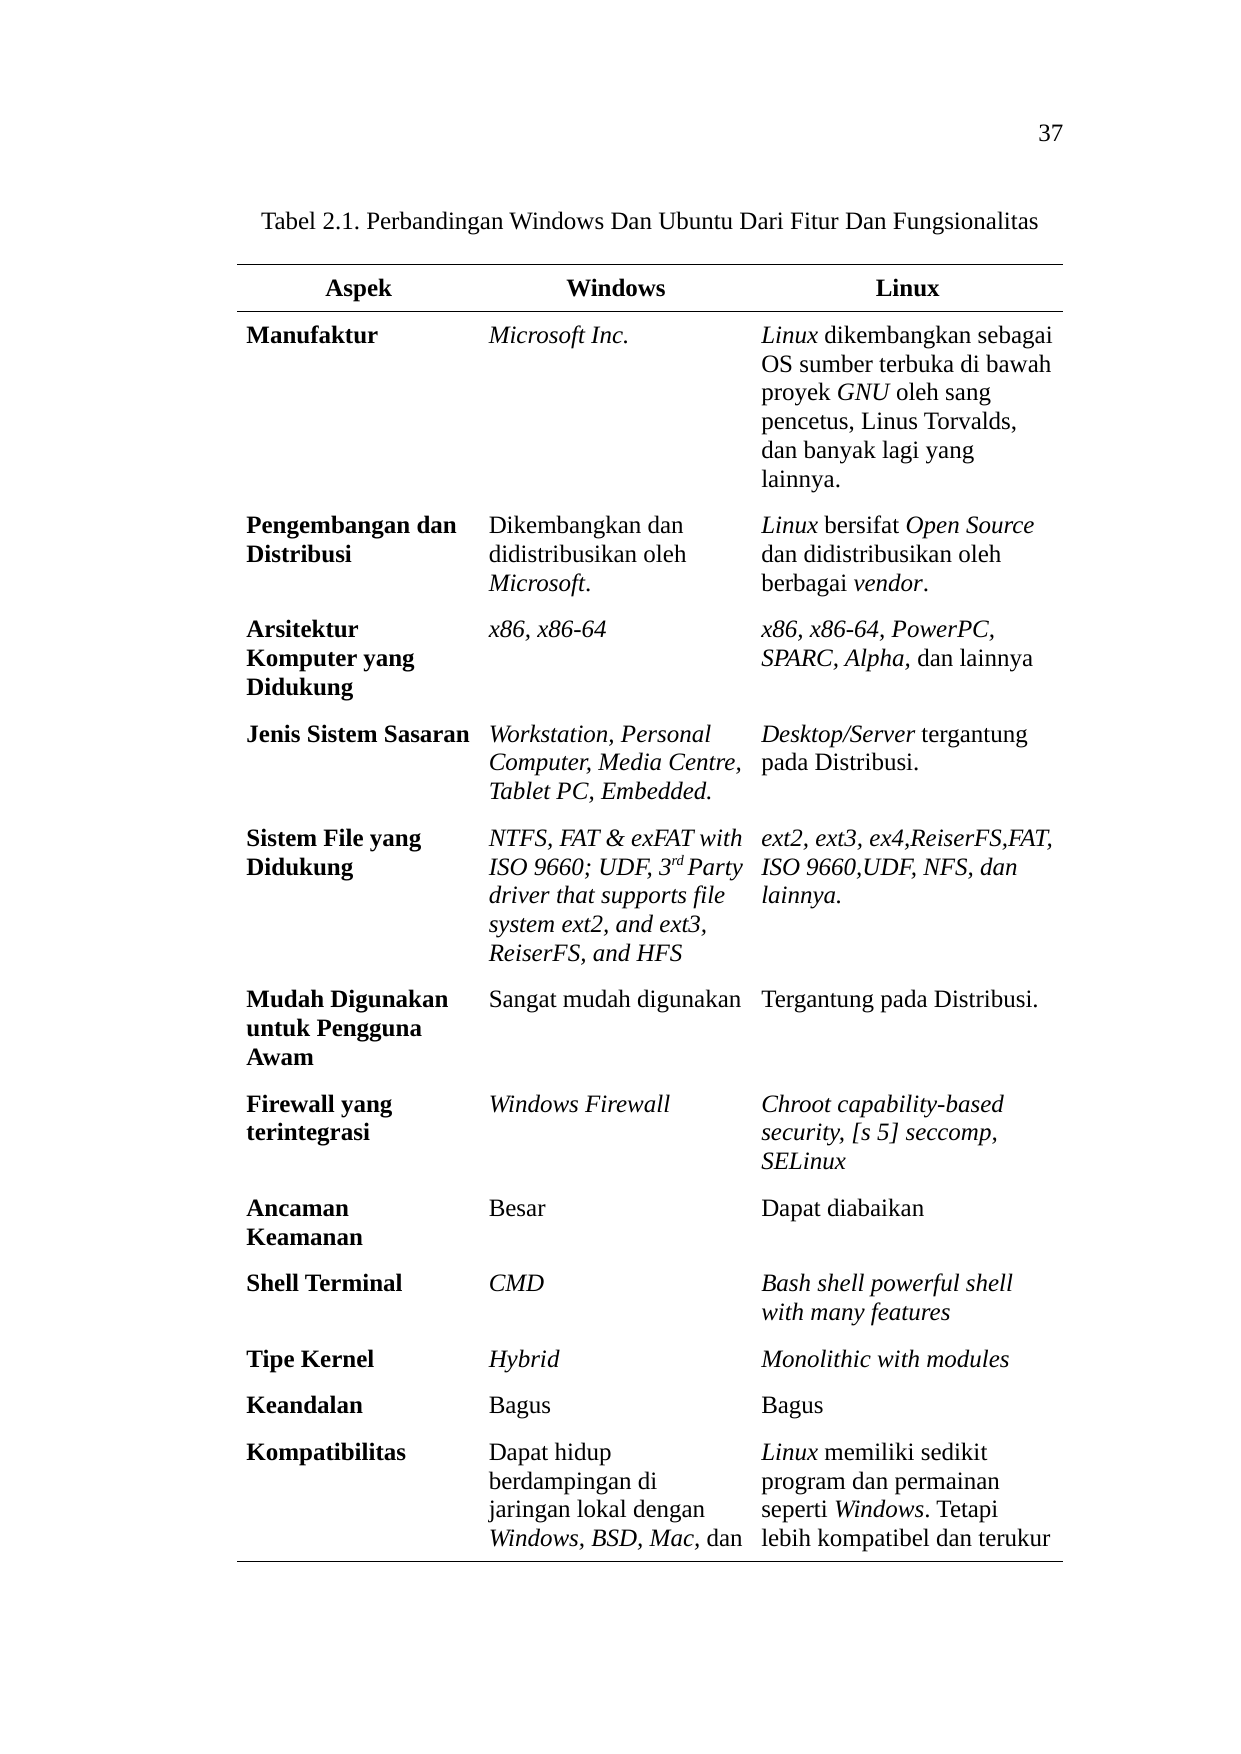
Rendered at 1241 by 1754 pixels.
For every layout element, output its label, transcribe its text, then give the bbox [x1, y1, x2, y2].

text Tabel 2.1. Perbandingan Windows dan Ubuntu dari fitur dan fungsionalitas [236, 206, 1063, 235]
table_cell Linux dikembangkan sebagai OS sumber terbuka di bawah proyek GNU oleh sang pencetus, Linus Torvalds, dan banyak lagi yang lainnya. [752, 312, 1063, 501]
table_cell x86, x86-64, PowerPC, SPARC, Alpha, dan lainnya [752, 606, 1063, 710]
table_cell Kompatibilitas [237, 1428, 479, 1561]
table_cell Tergantung pada Distribusi. [752, 976, 1063, 1080]
table_cell Linux bersifat Open Source dan didistribusikan oleh berbagai vendor. [752, 501, 1063, 606]
table_cell Windows Firewall [480, 1080, 752, 1184]
table_cell Mudah Digunakan untuk Pengguna Awam [237, 976, 479, 1080]
table_cell CMD [480, 1259, 752, 1335]
table_cell Microsoft Inc. [480, 312, 752, 501]
table_cell Chroot capability-based security, [s 5] seccomp, SELinux [752, 1080, 1063, 1184]
table_cell ext2, ext3, ex4,ReiserFS,FAT, ISO 9660,UDF, NFS, dan lainnya. [752, 814, 1063, 976]
table_cell Dikembangkan dan didistribusikan oleh Microsoft. [480, 501, 752, 606]
table_cell Tipe Kernel [237, 1335, 479, 1381]
table_cell Firewall yang terintegrasi [237, 1080, 479, 1184]
table_cell Linux memiliki sedikit program dan permainan seperti Windows. Tetapi lebih kompatibel dan terukur [752, 1428, 1063, 1561]
table_header Linux [752, 265, 1063, 311]
table_cell Arsitektur Komputer yang Didukung [237, 606, 479, 710]
table_cell Pengembangan dan Distribusi [237, 501, 479, 606]
table_cell Jenis Sistem Sasaran [237, 710, 479, 814]
table_cell Desktop/Server tergantung pada Distribusi. [752, 710, 1063, 814]
table_cell Sangat mudah digunakan [480, 976, 752, 1080]
table_cell Bagus [480, 1381, 752, 1428]
table_cell Bash shell powerful shell with many features [752, 1259, 1063, 1335]
table_cell Besar [480, 1184, 752, 1259]
table_cell Dapat diabaikan [752, 1184, 1063, 1259]
table_cell Shell Terminal [237, 1259, 479, 1335]
table_cell Ancaman Keamanan [237, 1184, 479, 1259]
table_cell Sistem File yang Didukung [237, 814, 479, 976]
table_cell Bagus [752, 1381, 1063, 1428]
table_cell NTFS, FAT & exFAT with ISO 9660; UDF, 3rd Party driver that supports file system ext2, and ext3, ReiserFS, and HFS [480, 814, 752, 976]
table_cell Monolithic with modules [752, 1335, 1063, 1381]
table_header Windows [480, 265, 752, 311]
table_cell Workstation, Personal Computer, Media Centre, Tablet PC, Embedded. [480, 710, 752, 814]
table_cell x86, x86-64 [480, 606, 752, 710]
table_header Aspek [237, 265, 479, 311]
table_cell Hybrid [480, 1335, 752, 1381]
table_cell Manufaktur [237, 312, 479, 501]
table_cell Keandalan [237, 1381, 479, 1428]
table_cell Dapat hidup berdampingan di jaringan lokal dengan Windows, BSD, Mac, dan [480, 1428, 752, 1561]
